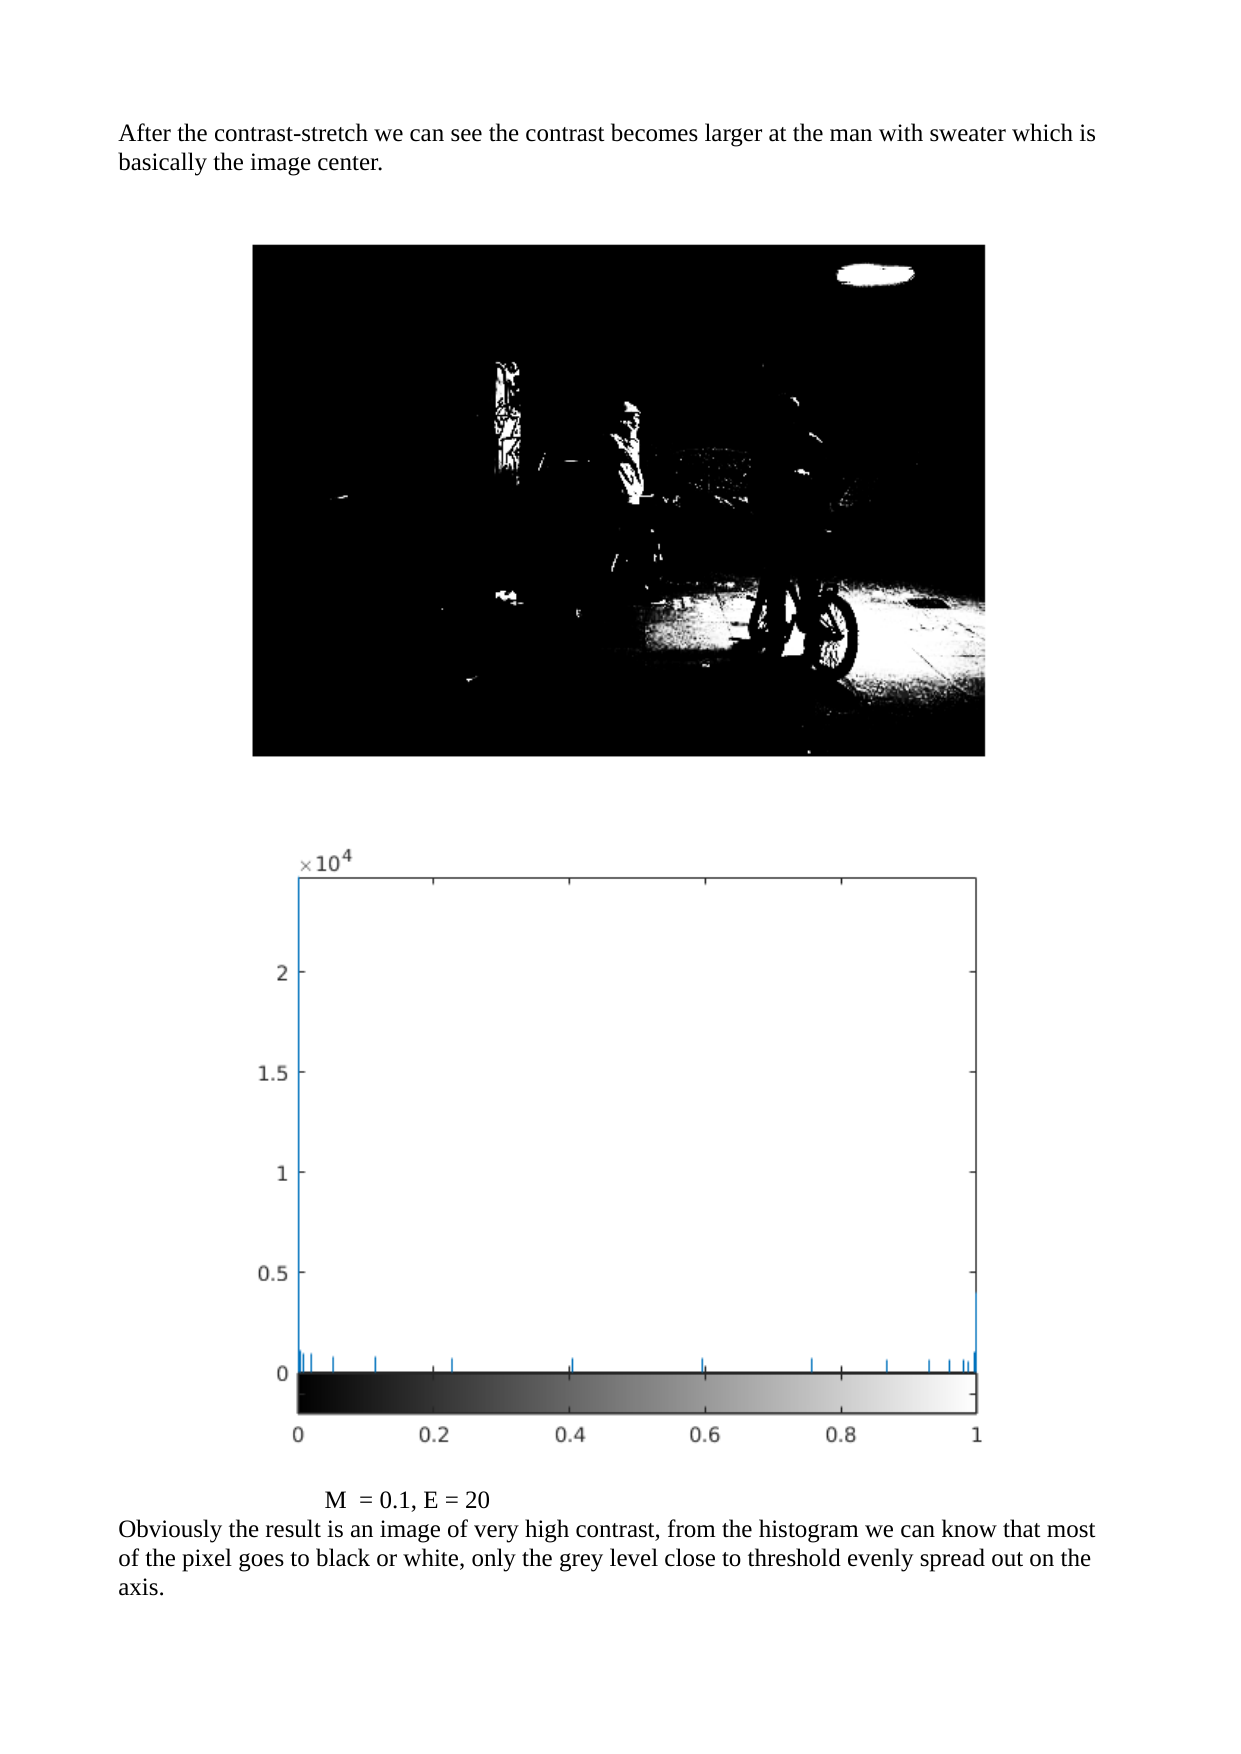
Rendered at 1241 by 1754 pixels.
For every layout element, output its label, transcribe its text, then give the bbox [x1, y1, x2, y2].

text M = 0.1, E = 20 [118, 849, 1122, 1514]
picture [118, 204, 1123, 1486]
text After the contrast-stretch we can see the contrast becomes larger at the man with sweater which is basically the image center. [118, 118, 1122, 176]
text Obviously the result is an image of very high contrast, from the histogram we can know that most of the pixel goes to black or white, only the grey level close to threshold evenly spread out on the axis. [118, 1514, 1122, 1601]
